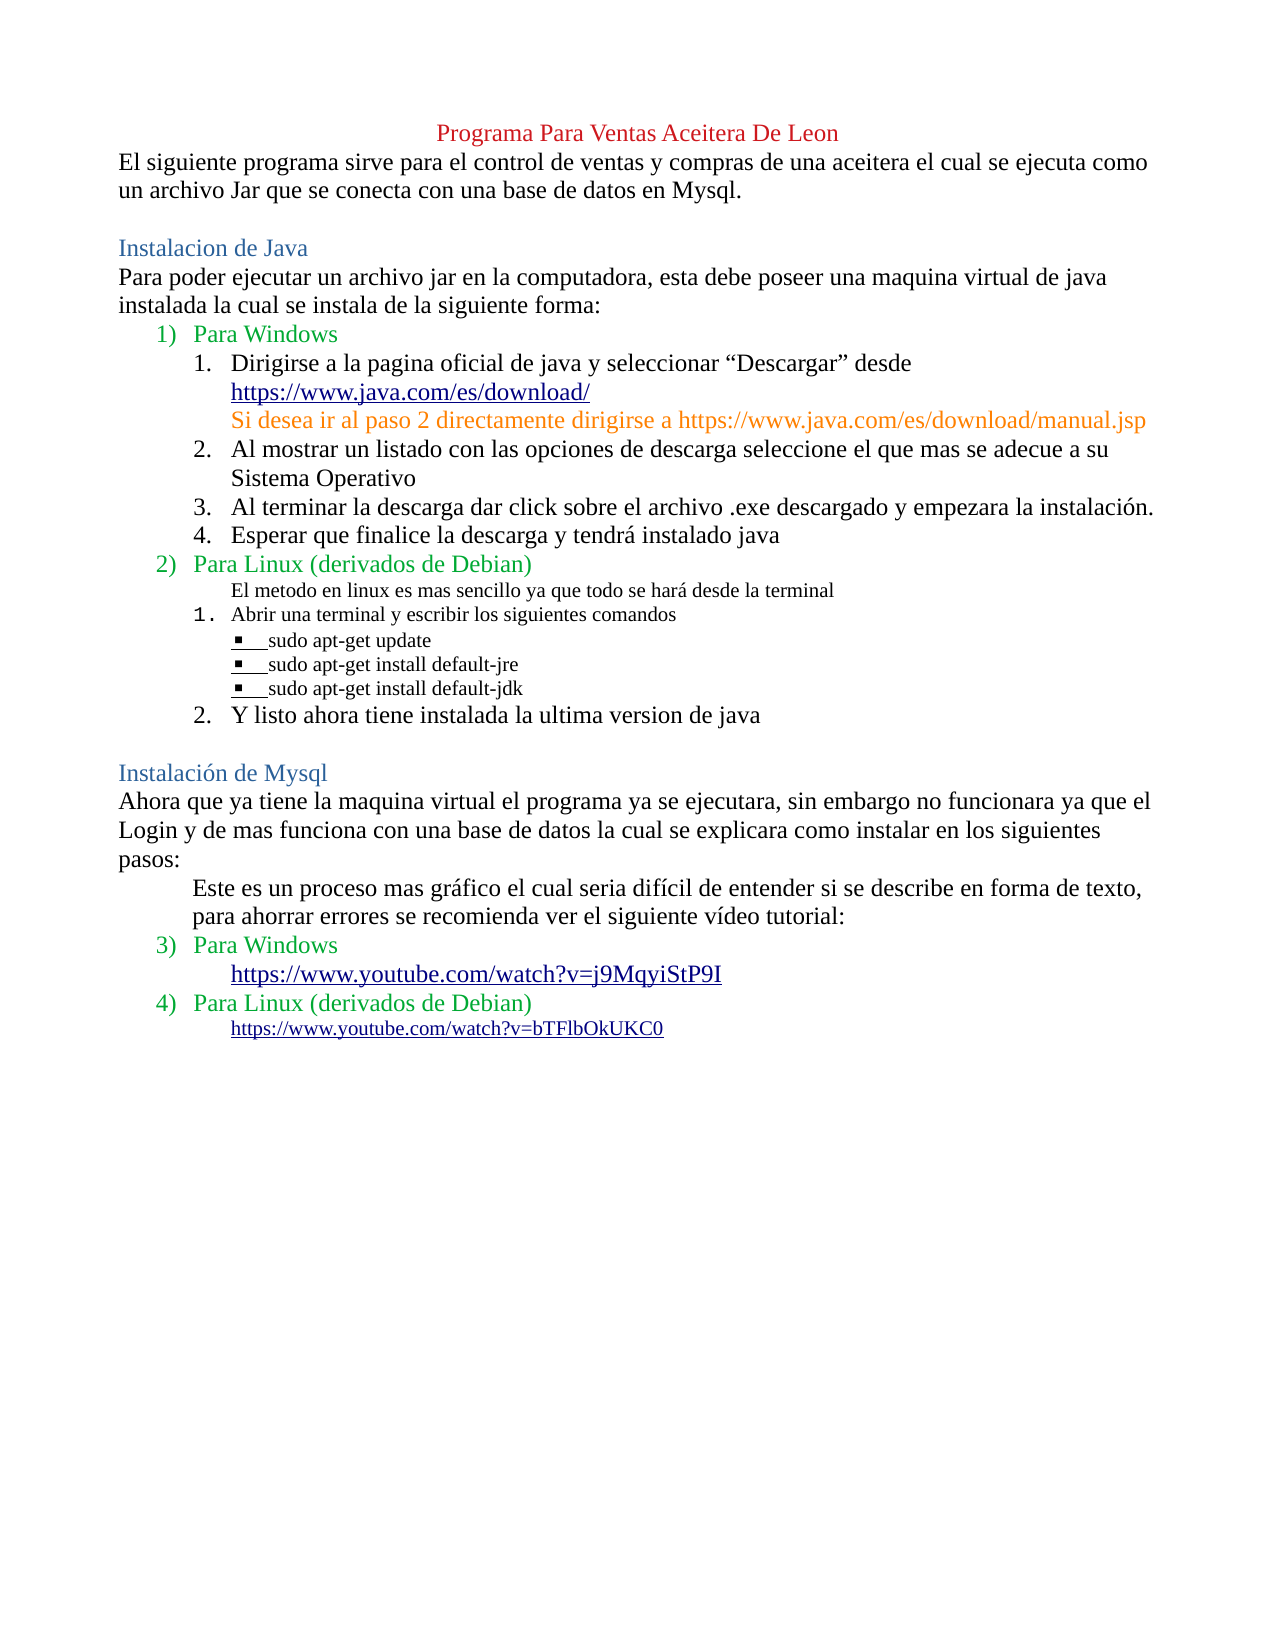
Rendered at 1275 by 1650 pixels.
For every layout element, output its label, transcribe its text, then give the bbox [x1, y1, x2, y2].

list Para Linux (derivados de Debian) [156, 549, 1157, 578]
list Abrir una terminal y escribir los siguientes comandos [193, 602, 1157, 628]
list Esperar que finalice la descarga y tendrá instalado java [193, 521, 1157, 549]
list Al terminar la descarga dar click sobre el archivo .exe descargado y empezara la instalación. [193, 492, 1157, 521]
text El siguiente programa sirve para el control de ventas y compras de una aceitera el cual se ejecuta como un archivo Jar que se conecta con una base de datos en Mysql. [118, 147, 1157, 204]
list Para Windows [156, 319, 1157, 348]
text Para poder ejecutar un archivo jar en la computadora, esta debe poseer una maquina virtual de java instalada la cual se instala de la siguiente forma: [118, 262, 1157, 319]
list sudo apt-get install default-jdk [231, 676, 1157, 700]
list https://www.youtube.com/watch?v=j9MqyiStP9I [193, 959, 1157, 988]
text Instalación de Mysql [118, 758, 1157, 786]
text Instalacion de Java [118, 233, 1157, 262]
text Programa Para Ventas Aceitera De Leon [118, 118, 1157, 147]
list El metodo en linux es mas sencillo ya que todo se hará desde la terminal [193, 578, 1157, 602]
list sudo apt-get install default-jre [231, 652, 1157, 676]
list sudo apt-get update [231, 628, 1157, 652]
list Si desea ir al paso 2 directamente dirigirse a https://www.java.com/es/download/manual.jsp [193, 406, 1157, 434]
text Ahora que ya tiene la maquina virtual el programa ya se ejecutara, sin embargo no funcionara ya que el Login y de mas funciona con una base de datos la cual se explicara como instalar en los siguientes pasos: [118, 786, 1157, 873]
list Para Linux (derivados de Debian) [156, 988, 1157, 1016]
list Al mostrar un listado con las opciones de descarga seleccione el que mas se adecue a su Sistema Operativo [193, 434, 1157, 492]
list https://www.youtube.com/watch?v=bTFlbOkUKC0 [193, 1016, 1157, 1040]
list Dirigirse a la pagina oficial de java y seleccionar “Descargar” desde https://www.java.com/es/download/ [193, 348, 1157, 406]
list Y listo ahora tiene instalada la ultima version de java [193, 700, 1157, 729]
text Este es un proceso mas gráfico el cual seria difícil de entender si se describe en forma de texto, para ahorrar errores se recomienda ver el siguiente vídeo tutorial: [118, 873, 1157, 930]
list Para Windows [156, 930, 1157, 959]
